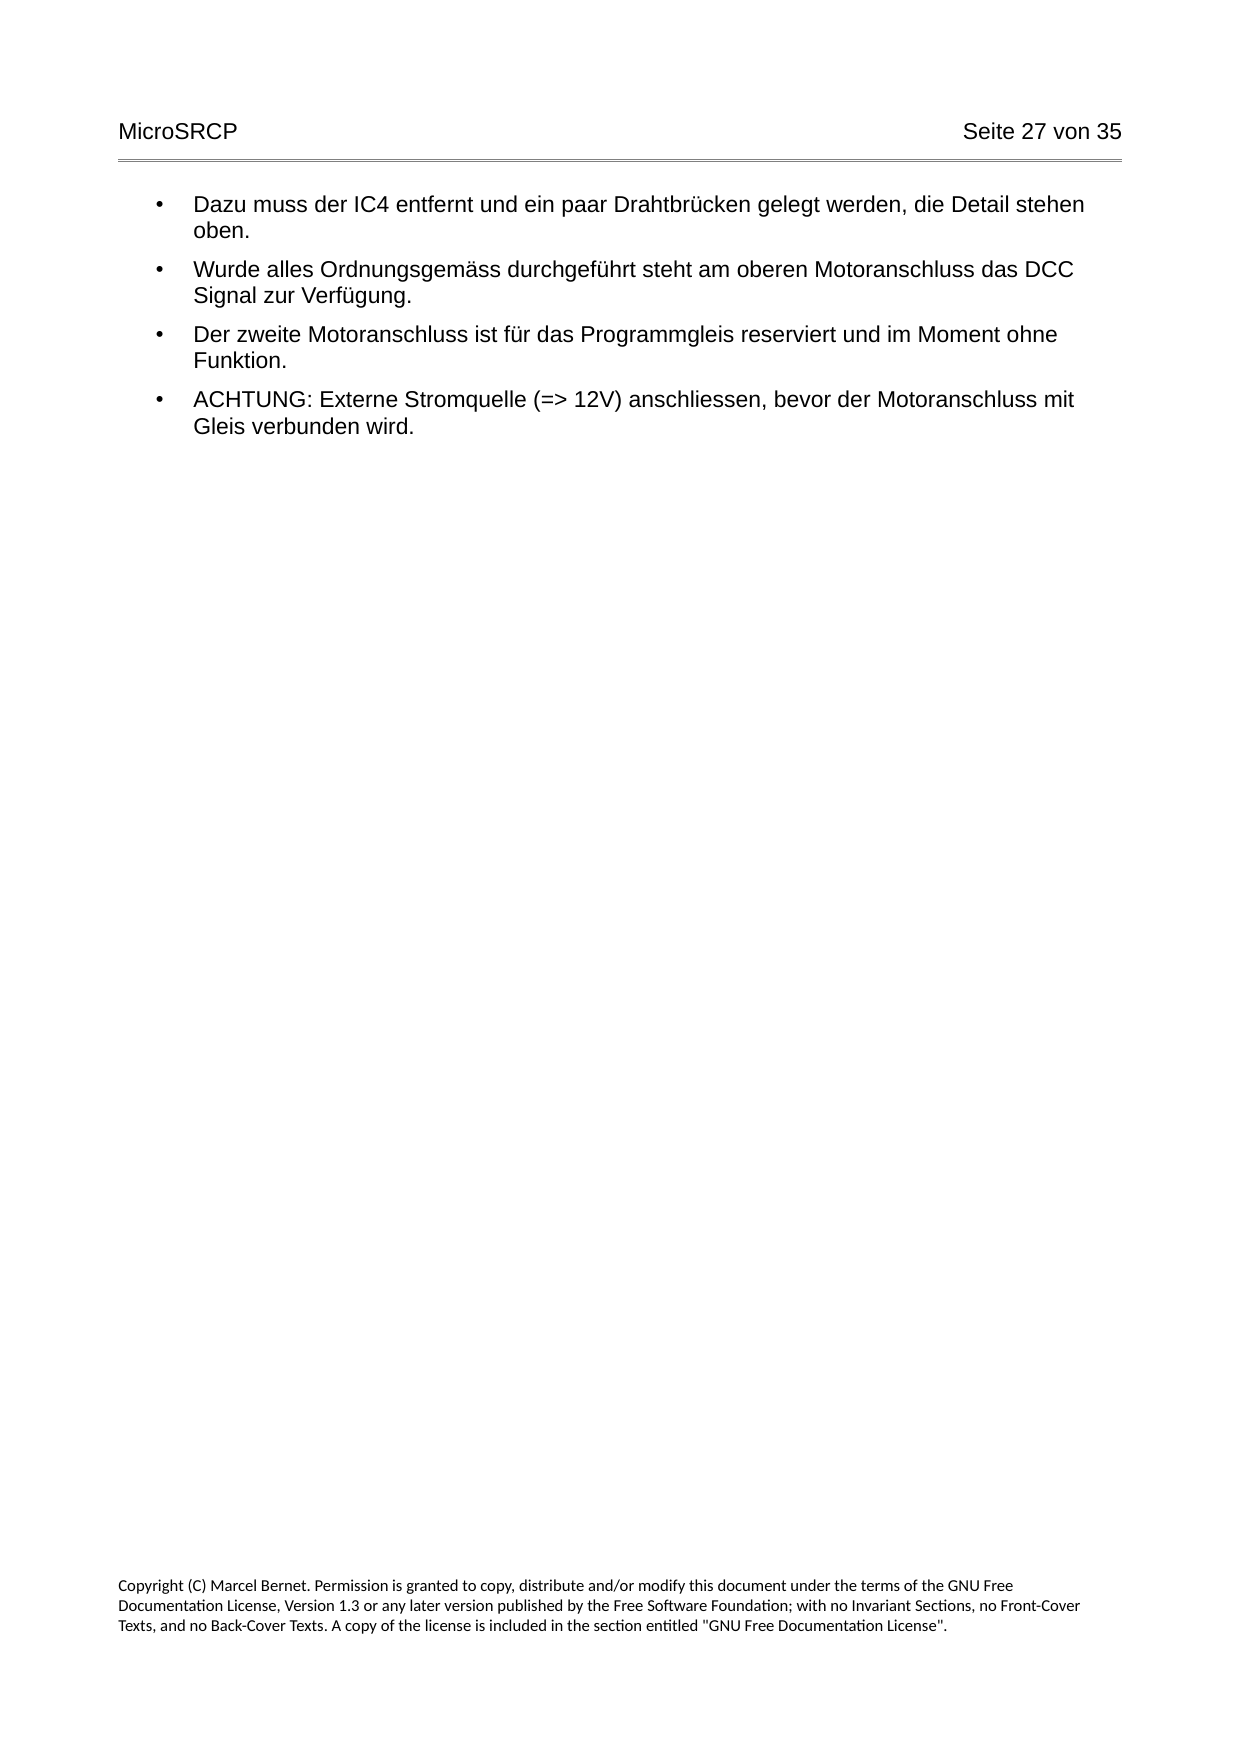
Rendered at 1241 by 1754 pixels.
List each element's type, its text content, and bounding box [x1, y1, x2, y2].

list ACHTUNG: Externe Stromquelle (=> 12V) anschliessen, bevor der Motoranschluss mit Gleis verbunden wird. [156, 386, 1122, 439]
list Der zweite Motoranschluss ist für das Programmgleis reserviert und im Moment ohne Funktion. [156, 321, 1122, 374]
list Wurde alles Ordnungsgemäss durchgeführt steht am oberen Motoranschluss das DCC Signal zur Verfügung. [156, 256, 1122, 308]
list Dazu muss der IC4 entfernt und ein paar Drahtbrücken gelegt werden, die Detail stehen oben. [156, 191, 1122, 243]
